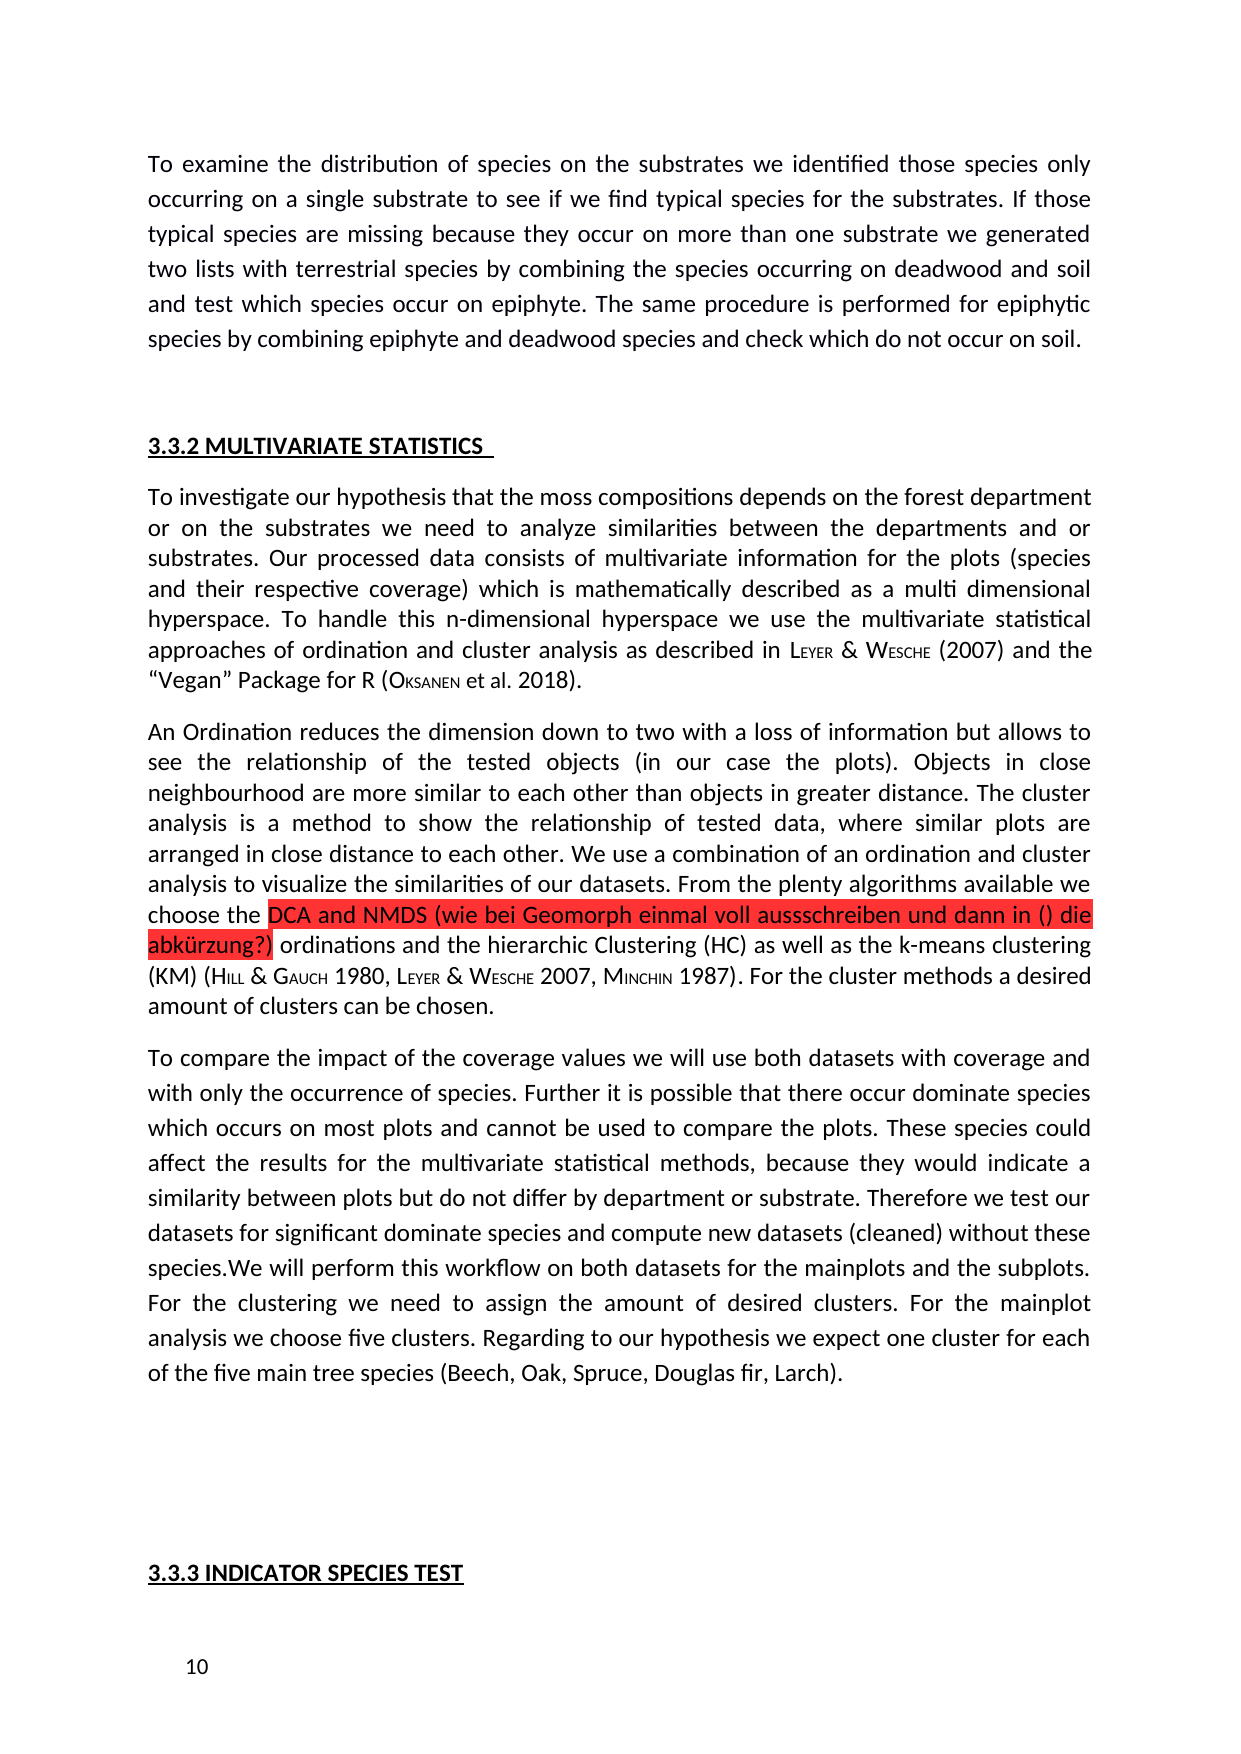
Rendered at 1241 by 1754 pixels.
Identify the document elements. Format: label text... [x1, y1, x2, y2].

text 3.3.3 Indicator species test [148, 1557, 1092, 1587]
text To compare the impact of the coverage values we will use both datasets with coverage and with only the occurrence of species. Further it is possible that there occur dominate species which occurs on most plots and cannot be used to compare the plots. These species could affect the results for the multivariate statistical methods, because they would indicate a similarity between plots but do not differ by department or substrate. Therefore we test our datasets for significant dominate species and compute new datasets (cleaned) without these species.We will perform this workflow on both datasets for the mainplots and the subplots. For the clustering we need to assign the amount of desired clusters. For the mainplot analysis we choose five clusters. Regarding to our hypothesis we expect one cluster for each of the five main tree species (Beech, Oak, Spruce, Douglas fir, Larch). [148, 1042, 1092, 1387]
text 3.3.2 Multivariate statistics [148, 430, 1092, 460]
text An Ordination reduces the dimension down to two with a loss of information but allows to see the relationship of the tested objects (in our case the plots). Objects in close neighbourhood are more similar to each other than objects in greater distance. The cluster analysis is a method to show the relationship of tested data, where similar plots are arranged in close distance to each other. We use a combination of an ordination and cluster analysis to visualize the similarities of our datasets. From the plenty algorithms available we choose the DCA and NMDS (wie bei Geomorph einmal voll aussschreiben und dann in () die abkürzung?) ordinations and the hierarchic Clustering (HC) as well as the k-means clustering (KM) (Hill & Gauch 1980, Leyer & Wesche 2007, Minchin 1987). For the cluster methods a desired amount of clusters can be chosen. [148, 716, 1092, 1021]
text To examine the distribution of species on the substrates we identified those species only occurring on a single substrate to see if we find typical species for the substrates. If those typical species are missing because they occur on more than one substrate we generated two lists with terrestrial species by combining the species occurring on deadwood and soil and test which species occur on epiphyte. The same procedure is performed for epiphytic species by combining epiphyte and deadwood species and check which do not occur on soil. [148, 148, 1092, 353]
text To investigate our hypothesis that the moss compositions depends on the forest department or on the substrates we need to analyze similarities between the departments and or substrates. Our processed data consists of multivariate information for the plots (species and their respective coverage) which is mathematically described as a multi dimensional hyperspace. To handle this n-dimensional hyperspace we use the multivariate statistical approaches of ordination and cluster analysis as described in Leyer & Wesche (2007) and the “Vegan” Package for R (Oksanen et al. 2018). [148, 481, 1092, 695]
